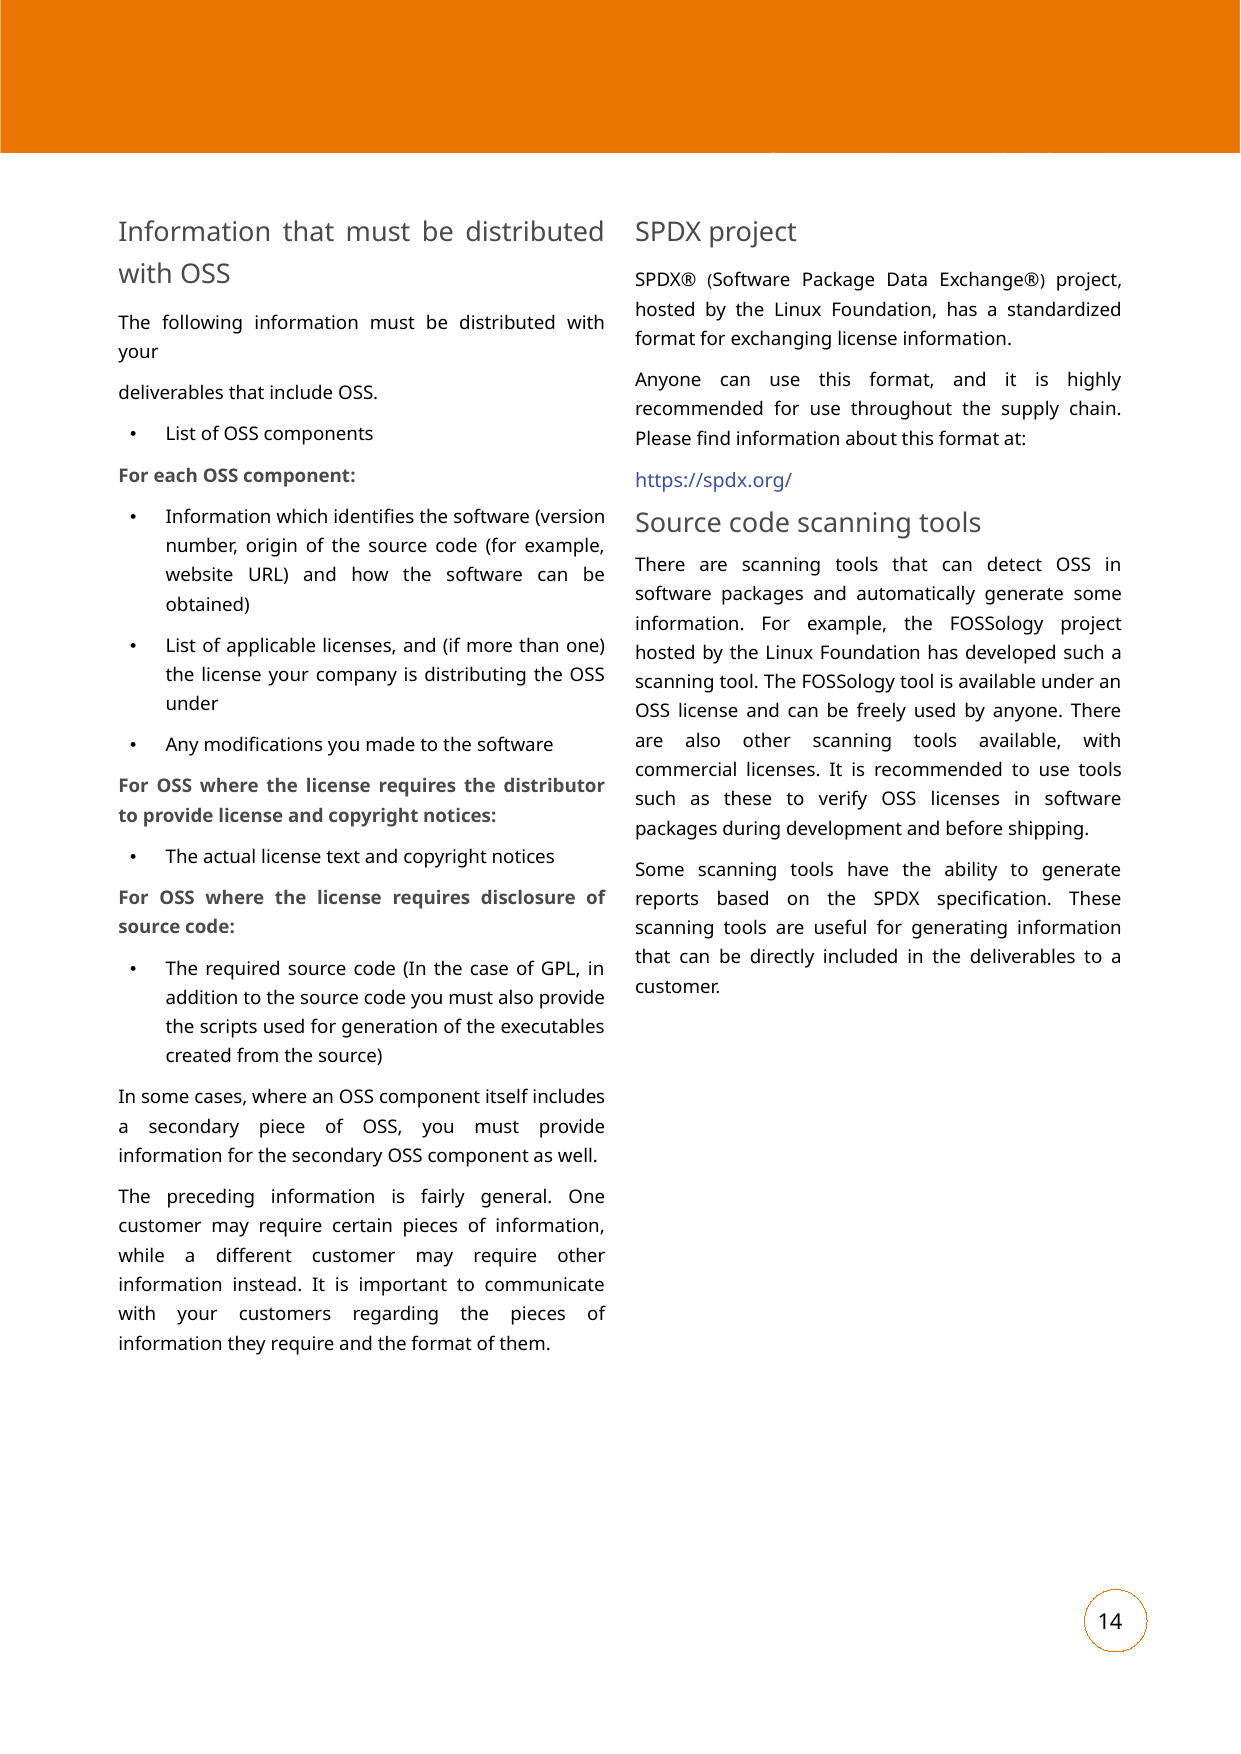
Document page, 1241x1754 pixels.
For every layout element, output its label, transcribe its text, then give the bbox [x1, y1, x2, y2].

text SPDX® (Software Package Data Exchange®) project, hosted by the Linux Foundation, has a standardized format for exchanging license information. [635, 267, 1122, 351]
text There are scanning tools that can detect OSS in software packages and automatically generate some information. For example, the FOSSology project hosted by the Linux Foundation has developed such a scanning tool. The FOSSology tool is available under an OSS license and can be freely used by anyone. There are also other scanning tools available, with commercial licenses. It is recommended to use tools such as these to verify OSS licenses in software packages during development and before shipping. [635, 551, 1122, 840]
text Some scanning tools have the ability to generate reports based on the SPDX specification. These scanning tools are useful for generating information that can be directly included in the deliverables to a customer. [635, 856, 1122, 998]
list List of applicable licenses, and (if more than one) the license your company is distributing the OSS under [130, 632, 605, 716]
text For OSS where the license requires the distributor to provide license and copyright notices: [118, 773, 605, 828]
text https://spdx.org/ [635, 466, 1122, 493]
text In some cases, where an OSS component itself includes a secondary piece of OSS, you must provide information for the secondary OSS component as well. [118, 1084, 605, 1168]
text deliverables that include OSS. [118, 379, 605, 405]
list Information which identifies the software (version number, origin of the source code (for example, website URL) and how the software can be obtained) [130, 503, 605, 616]
text Information that must be distributed with OSS [118, 212, 605, 292]
list The required source code (In the case of GPL, in addition to the source code you must also provide the scripts used for generation of the executables created from the source) [130, 955, 605, 1068]
text For OSS where the license requires disclosure of source code: [118, 884, 605, 939]
text SPDX project [635, 212, 1122, 249]
text The following information must be distributed with your [118, 309, 605, 364]
text The preceding information is fairly general. One customer may require certain pieces of information, while a different customer may require other information instead. It is important to communicate with your customers regarding the pieces of information they require and the format of them. [118, 1183, 605, 1355]
list List of OSS components [130, 421, 605, 446]
text For each OSS component: [118, 462, 605, 487]
text Anyone can use this format, and it is highly recommended for use throughout the supply chain. Please find information about this format at: [635, 366, 1122, 451]
list Any modifications you made to the software [130, 732, 605, 757]
list The actual license text and copyright notices [130, 843, 605, 869]
text Source code scanning tools [635, 503, 1122, 540]
